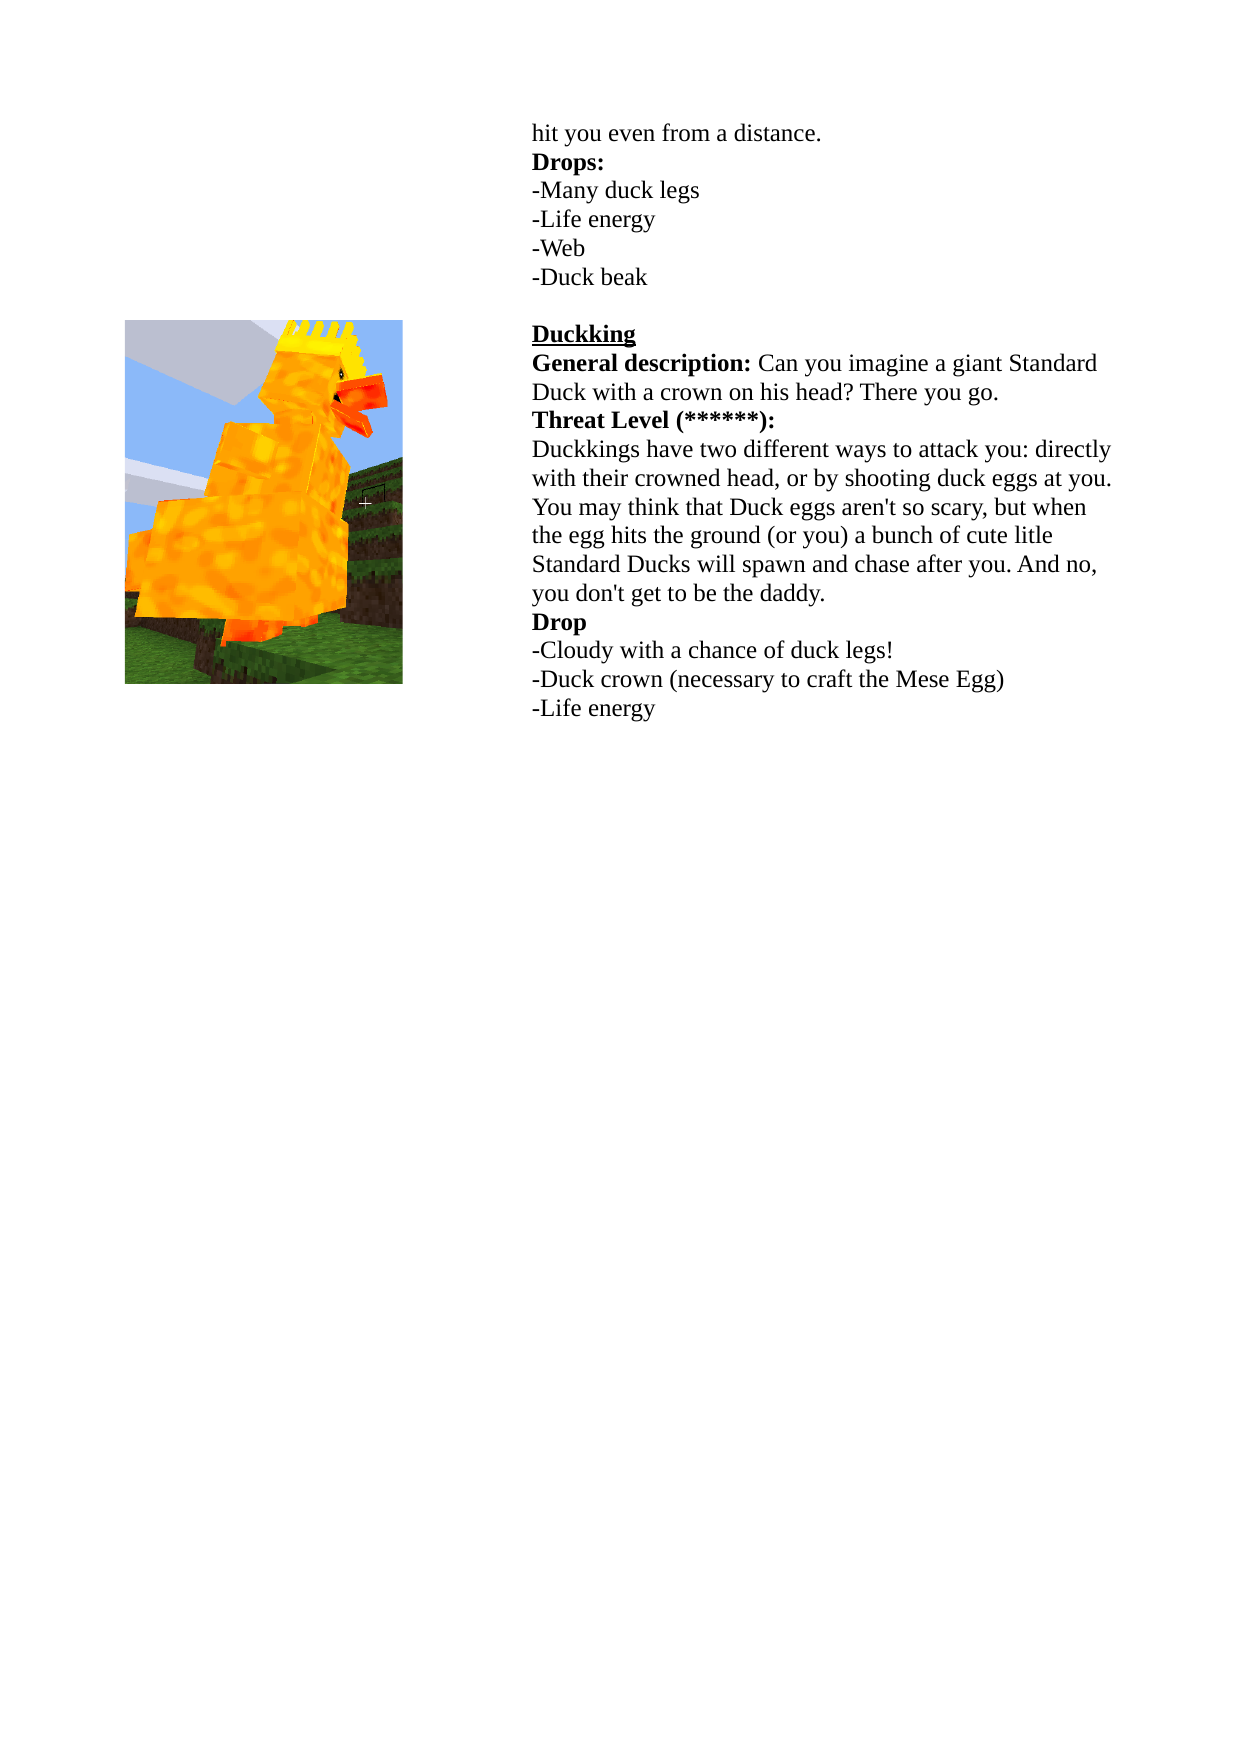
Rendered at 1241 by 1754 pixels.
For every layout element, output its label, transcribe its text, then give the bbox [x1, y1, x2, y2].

picture [124, 320, 403, 684]
text Threat Level (******): [532, 406, 1122, 434]
text Duckking [532, 319, 1122, 348]
text -Web [532, 233, 1122, 262]
text -Duck crown (necessary to craft the Mese Egg) [532, 664, 1122, 693]
text Drop [532, 607, 1122, 636]
text -Duck beak [532, 262, 1122, 291]
text hit you even from a distance. [532, 118, 1122, 147]
text -Life energy [532, 204, 1122, 233]
text -Cloudy with a chance of duck legs! [532, 636, 1122, 664]
text -Many duck legs [532, 176, 1122, 204]
text General description: Can you imagine a giant Standard Duck with a crown on his head? There you go. [532, 348, 1122, 406]
text Duckkings have two different ways to attack you: directly with their crowned head, or by shooting duck eggs at you. You may think that Duck eggs aren't so scary, but when the egg hits the ground (or you) a bunch of cute litle Standard Ducks will spawn and chase after you. And no, you don't get to be the daddy. [532, 434, 1122, 607]
text -Life energy [532, 693, 1122, 722]
text Drops: [532, 147, 1122, 176]
